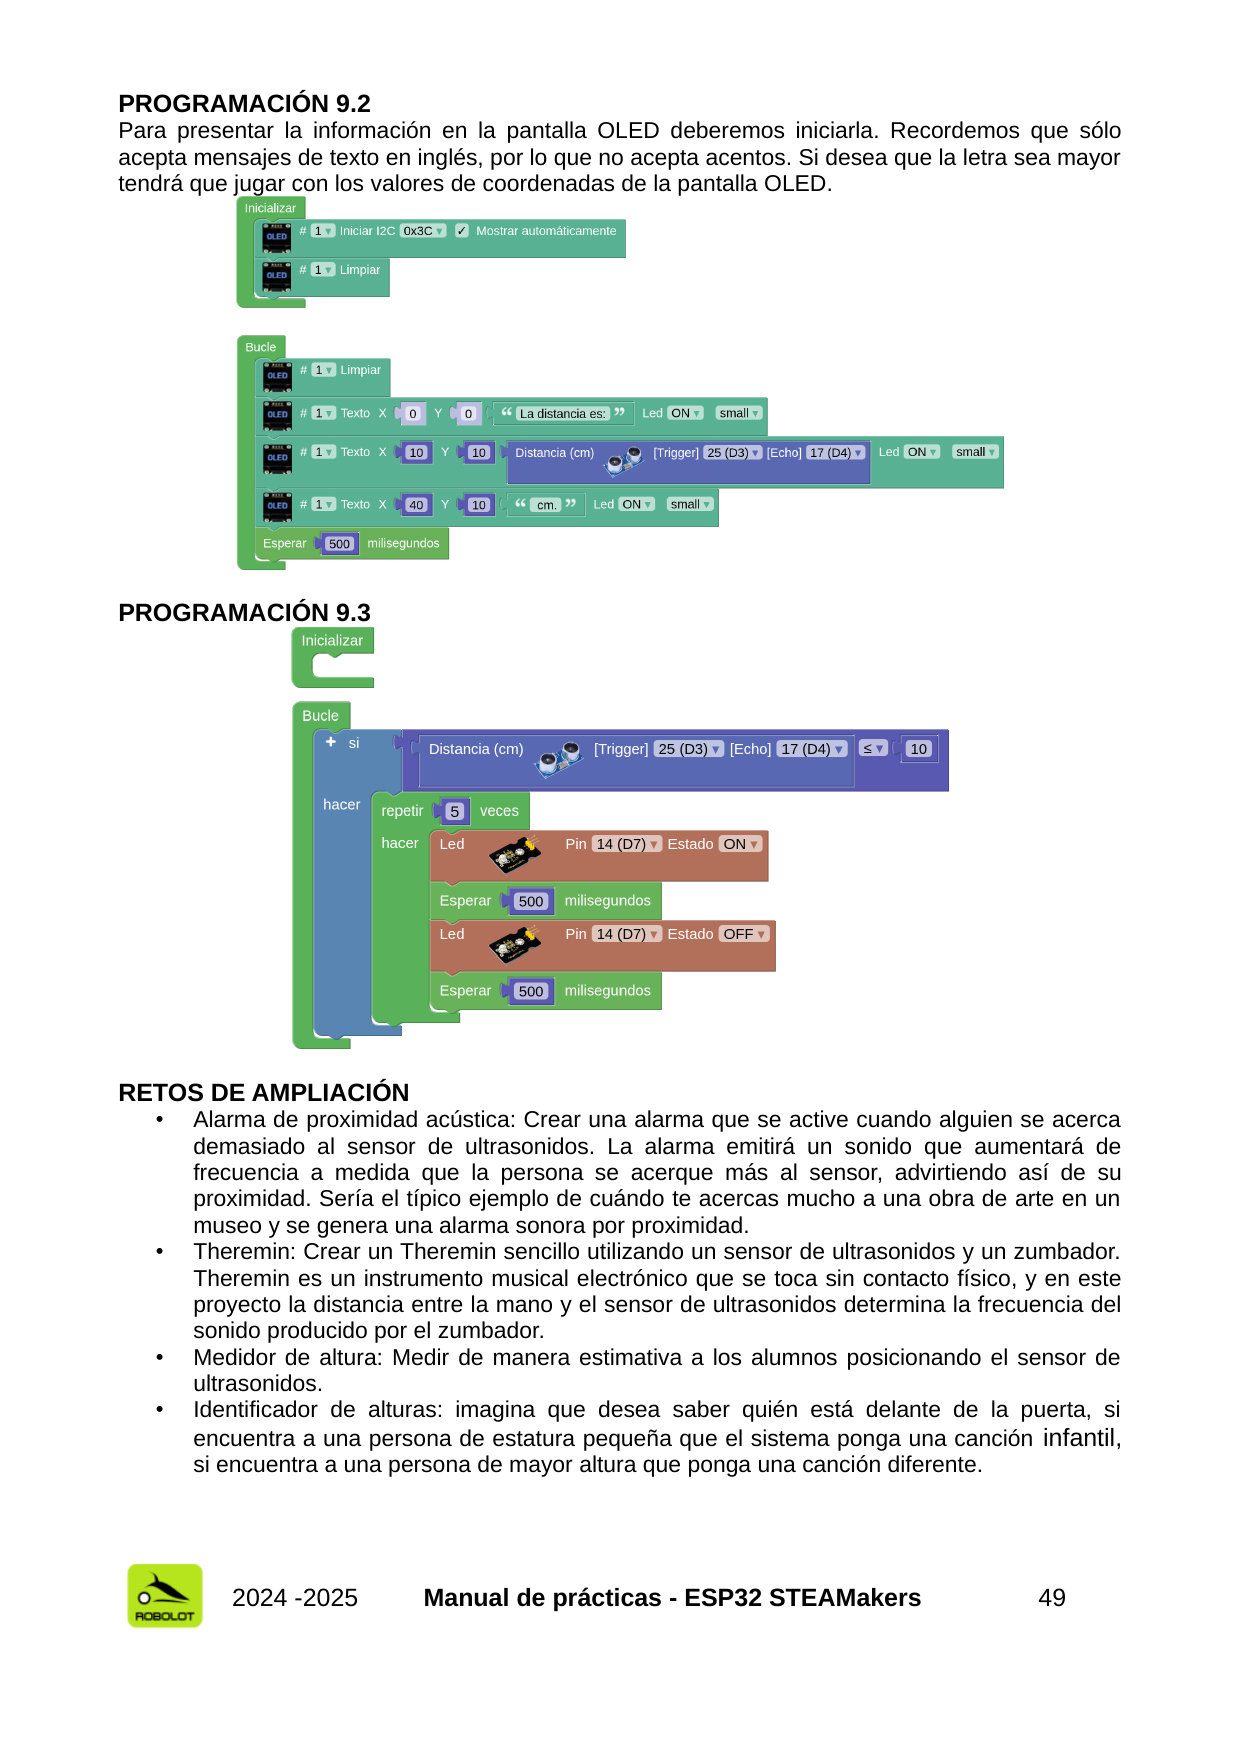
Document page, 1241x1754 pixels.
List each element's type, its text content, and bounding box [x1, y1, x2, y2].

list Alarma de proximidad acústica: Crear una alarma que se active cuando alguien se acerca demasiado al sensor de ultrasonidos. La alarma emitirá un sonido que aumentará de frecuencia a medida que la persona se acerque más al sensor, advirtiendo así de su proximidad. Sería el típico ejemplo de cuándo te acercas mucho a una obra de arte en un museo y se genera una alarma sonora por proximidad. [156, 1106, 1122, 1238]
picture [126, 1563, 205, 1631]
list Identificador de alturas: imagina que desea saber quién está delante de la puerta, si encuentra a una persona de estatura pequeña que el sistema ponga una canción infantil, si encuentra a una persona de mayor altura que ponga una canción diferente. [156, 1396, 1122, 1478]
picture [291, 627, 949, 1049]
text Para presentar la información en la pantalla OLED deberemos iniciarla. Recordemos que sólo acepta mensajes de texto en inglés, por lo que no acepta acentos. Si desea que la letra sea mayor tendrá que jugar con los valores de coordenadas de la pantalla OLED. [118, 117, 1122, 196]
list Theremin: Crear un Theremin sencillo utilizando un sensor de ultrasonidos y un zumbador. Theremin es un instrumento musical electrónico que se toca sin contacto físico, y en este proyecto la distancia entre la mano y el sensor de ultrasonidos determina la frecuencia del sonido producido por el zumbador. [156, 1238, 1122, 1343]
text PROGRAMACIÓN 9.3 [118, 598, 1122, 627]
text RETOS DE AMPLIACIÓN [118, 1078, 1122, 1106]
text PROGRAMACIÓN 9.2 [118, 88, 1122, 117]
picture [236, 196, 1004, 570]
list Medidor de altura: Medir de manera estimativa a los alumnos posicionando el sensor de ultrasonidos. [156, 1343, 1122, 1396]
